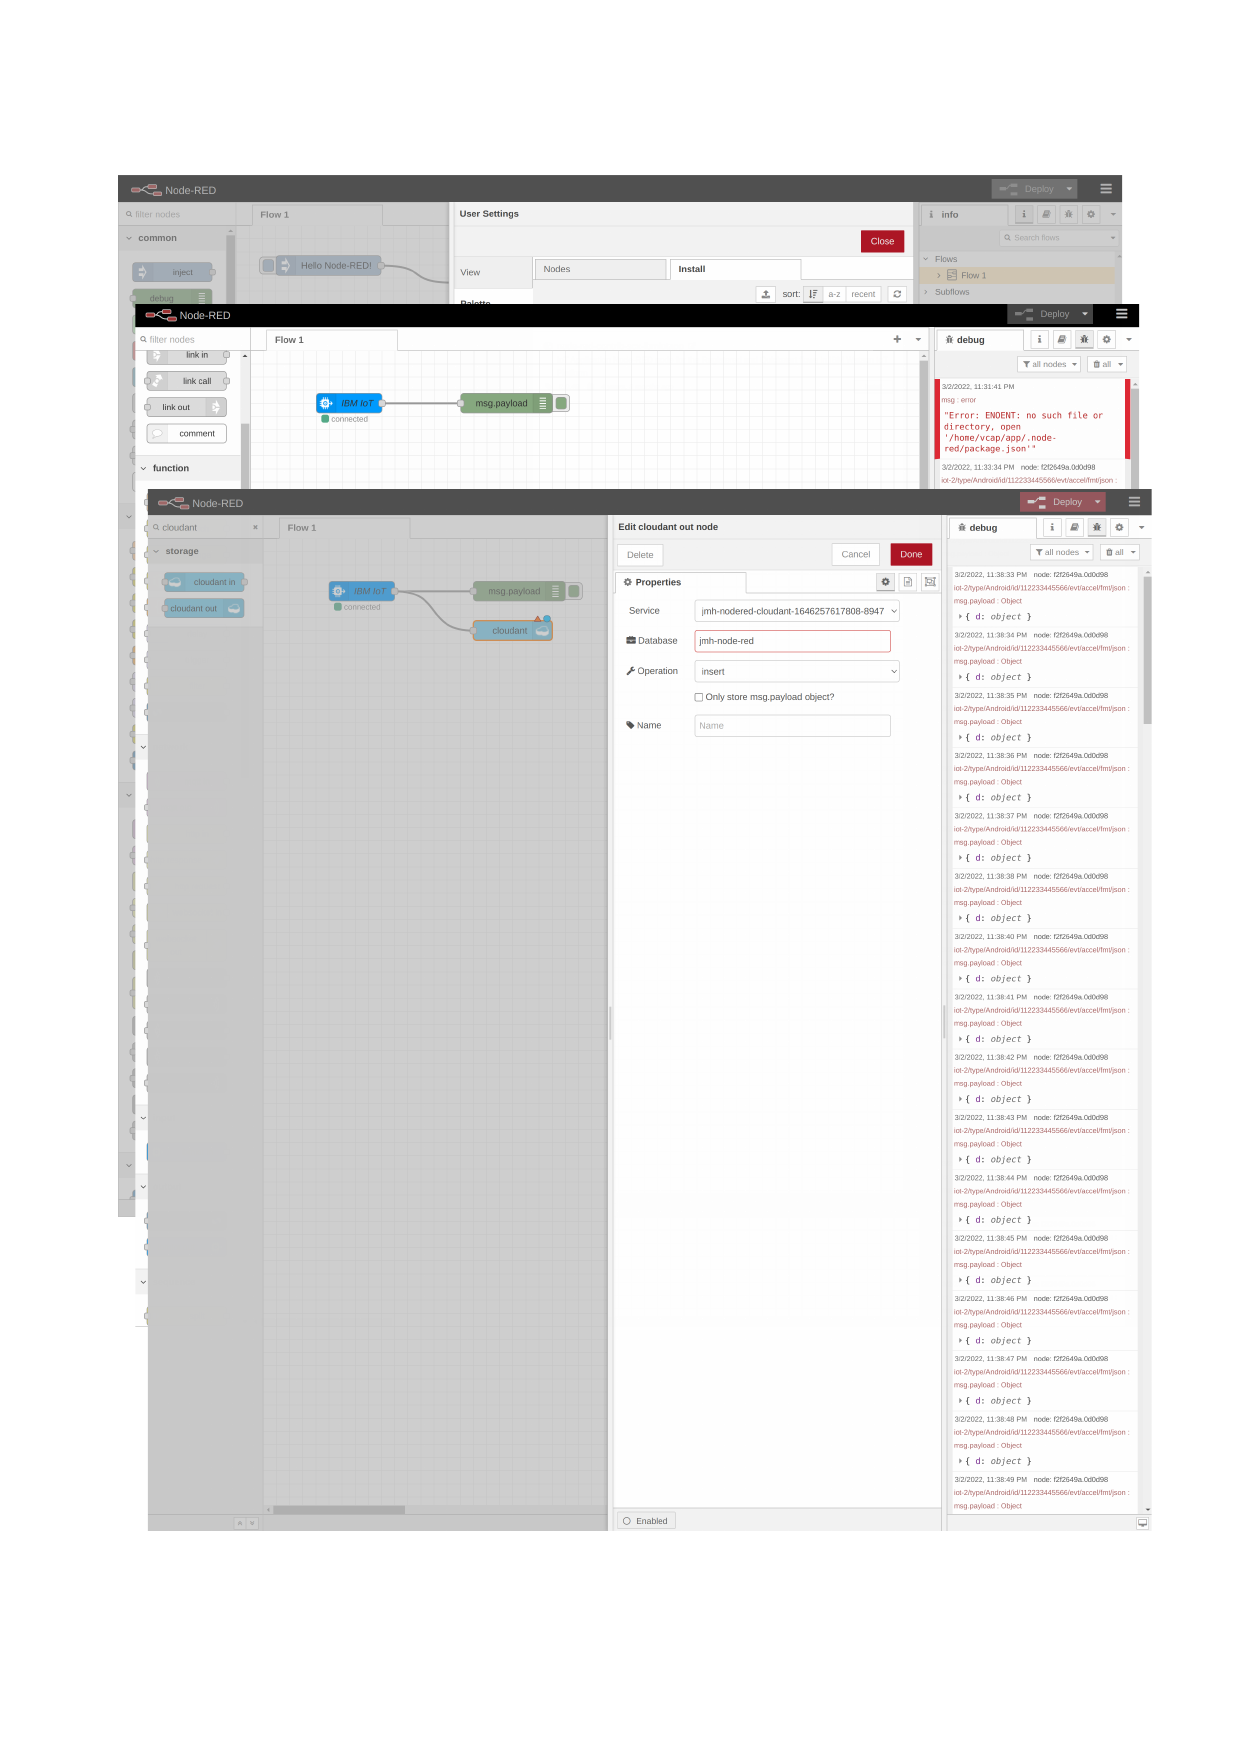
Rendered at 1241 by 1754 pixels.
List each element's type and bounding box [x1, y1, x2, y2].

picture [118, 175, 1152, 1531]
